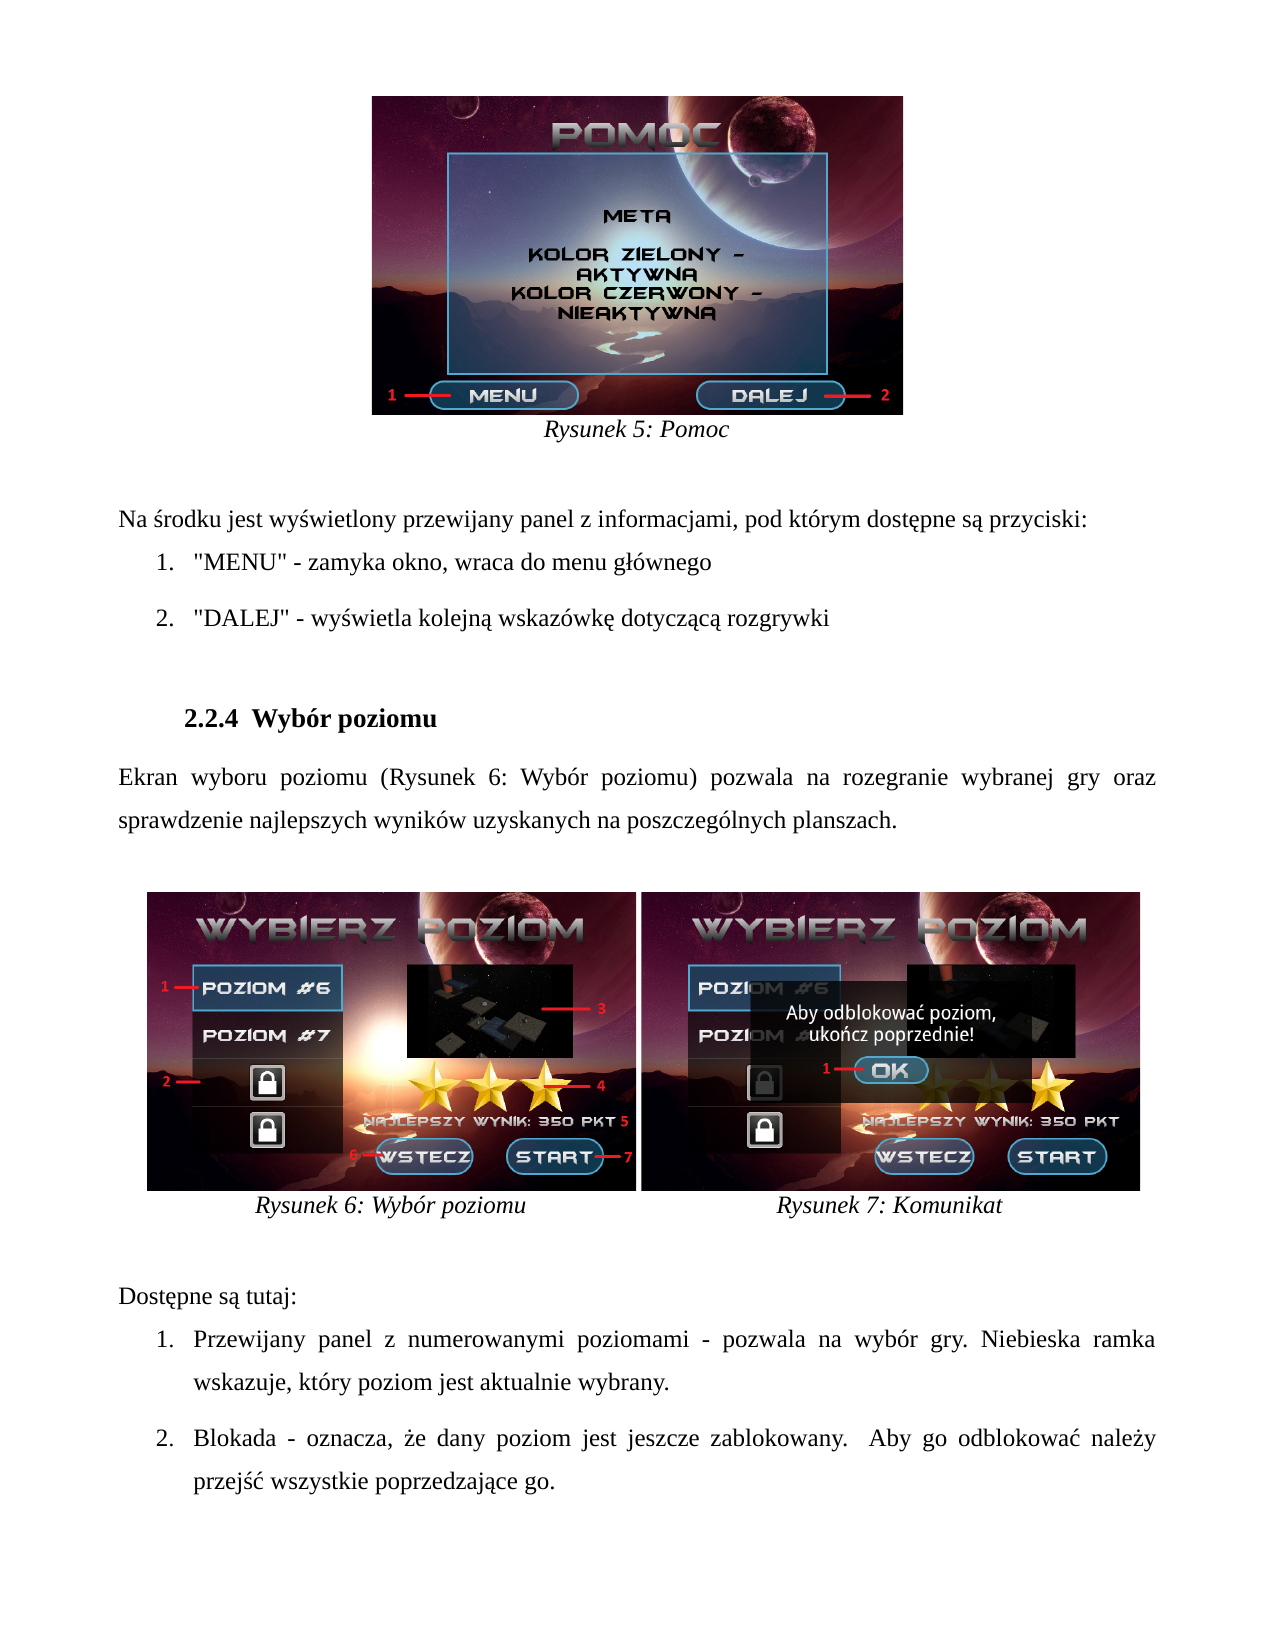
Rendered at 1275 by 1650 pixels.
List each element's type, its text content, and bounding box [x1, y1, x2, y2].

text Rysunek 5: Pomoc [373, 415, 902, 443]
text Na środku jest wyświetlony przewijany panel z informacjami, pod którym dostępne są przyciski: [118, 504, 1157, 533]
picture [147, 892, 637, 1191]
list "DALEJ" - wyświetla kolejną wskazówkę dotyczącą rozgrywki [156, 603, 1157, 632]
text Dostępne są tutaj: [118, 1281, 1157, 1309]
picture [371, 96, 904, 415]
list Blokada - oznacza, że dany poziom jest jeszcze zablokowany. Aby go odblokować należy przejść wszystkie poprzedzające go. [156, 1423, 1157, 1494]
text Rysunek 7: Komunikat [643, 1191, 1138, 1219]
subtitle Wybór poziomu [177, 702, 1157, 733]
list Przewijany panel z numerowanymi poziomami - pozwala na wybór gry. Niebieska ramka wskazuje, który poziom jest aktualnie wybrany. [156, 1324, 1157, 1396]
list "MENU" - zamyka okno, wraca do menu głównego [156, 547, 1157, 576]
text Ekran wyboru poziomu (Rysunek 6: Wybór poziomu) pozwala na rozegranie wybranej gry oraz sprawdzenie najlepszych wyników uzyskanych na poszczególnych planszach. [118, 762, 1157, 834]
picture [641, 892, 1141, 1191]
text Rysunek 6: Wybór poziomu [144, 905, 639, 1219]
